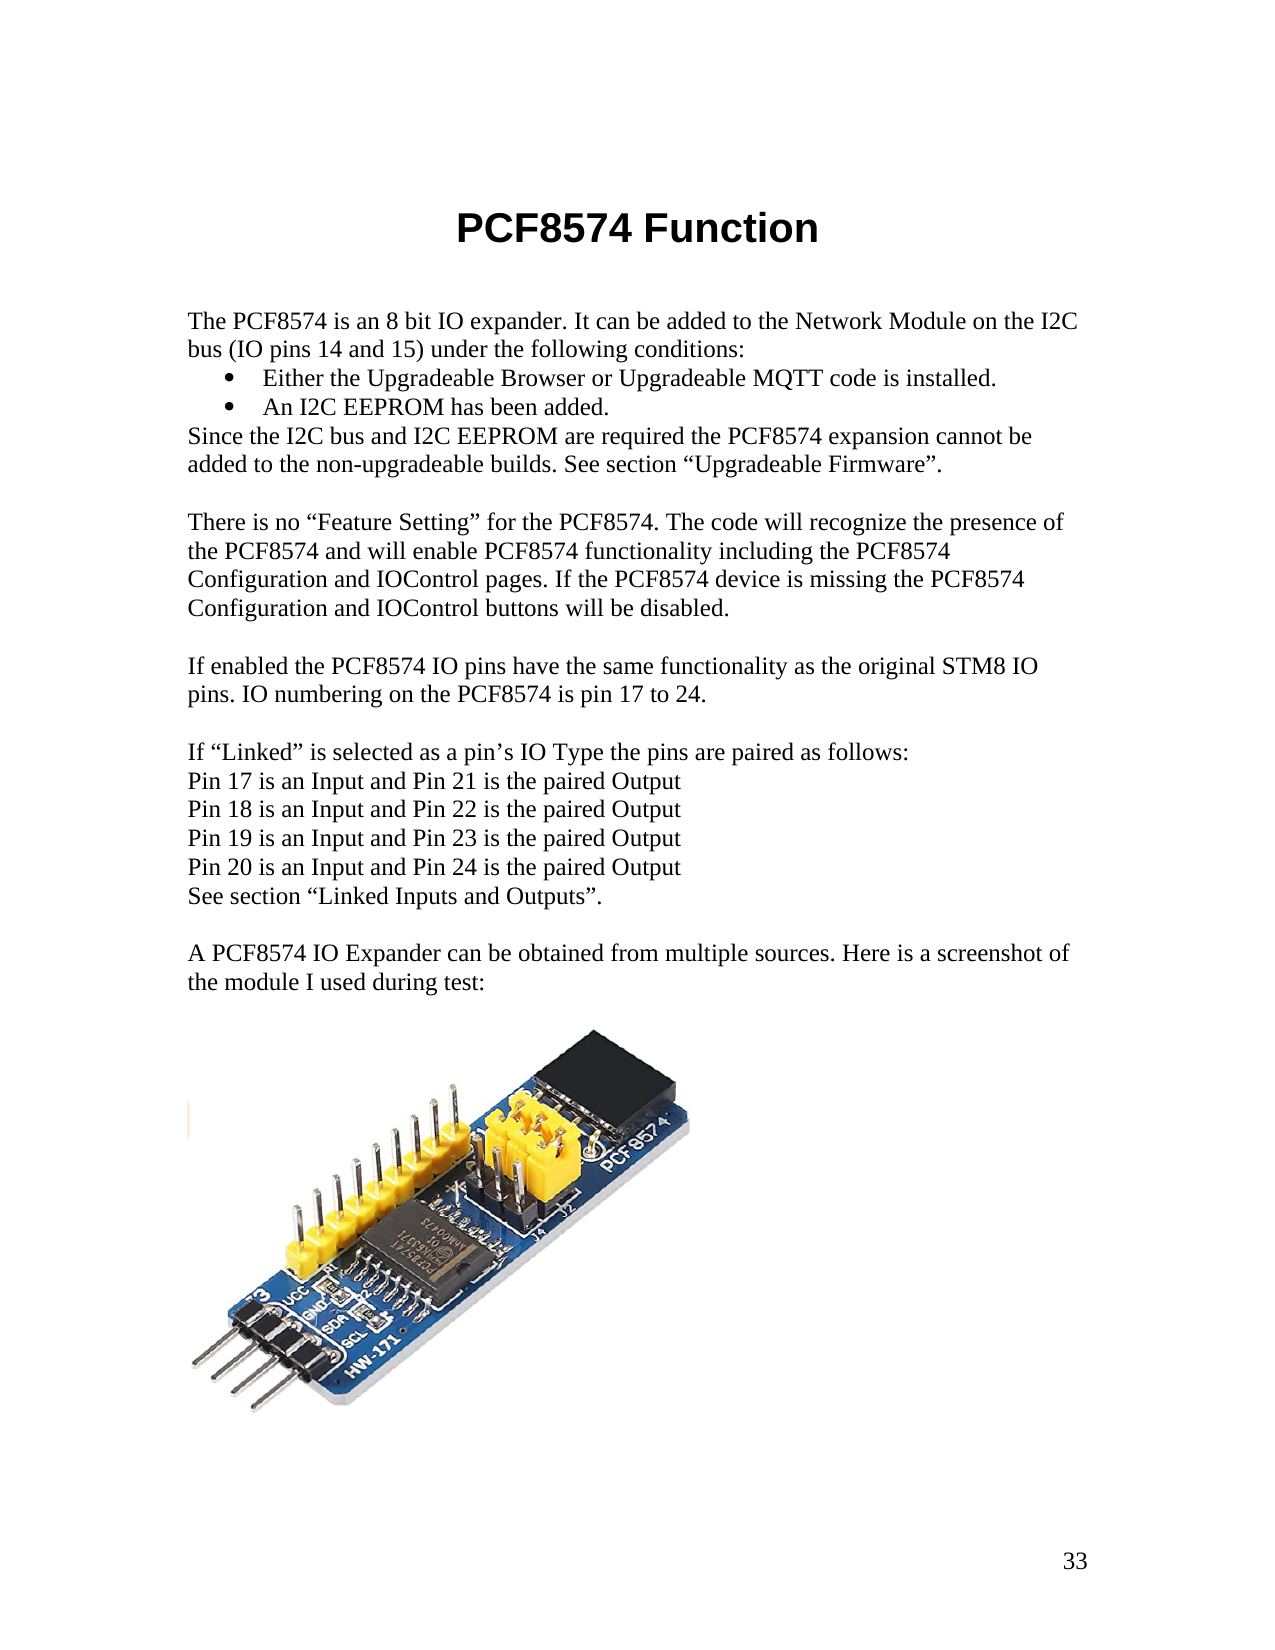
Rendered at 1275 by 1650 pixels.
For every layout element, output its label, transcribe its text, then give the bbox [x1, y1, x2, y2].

text Pin 17 is an Input and Pin 21 is the paired Output [187, 766, 1087, 794]
text If “Linked” is selected as a pin’s IO Type the pins are paired as follows: [187, 737, 1087, 766]
picture [187, 1024, 694, 1433]
text See section “Linked Inputs and Outputs”. [187, 881, 1087, 909]
text The PCF8574 is an 8 bit IO expander. It can be added to the Network Module on the I2C bus (IO pins 14 and 15) under the following conditions: [187, 306, 1087, 363]
list Either the Upgradeable Browser or Upgradeable MQTT code is installed. [225, 363, 1087, 392]
text If enabled the PCF8574 IO pins have the same functionality as the original STM8 IO pins. IO numbering on the PCF8574 is pin 17 to 24. [187, 651, 1087, 708]
text Pin 20 is an Input and Pin 24 is the paired Output [187, 852, 1087, 881]
text A PCF8574 IO Expander can be obtained from multiple sources. Here is a screenshot of the module I used during test: [187, 938, 1087, 996]
list An I2C EEPROM has been added. [225, 392, 1087, 421]
text Since the I2C bus and I2C EEPROM are required the PCF8574 expansion cannot be added to the non-upgradeable builds. See section “Upgradeable Firmware”. [187, 421, 1087, 478]
text Pin 18 is an Input and Pin 22 is the paired Output [187, 794, 1087, 823]
subtitle PCF8574 Function [187, 204, 1087, 252]
text Pin 19 is an Input and Pin 23 is the paired Output [187, 823, 1087, 852]
text There is no “Feature Setting” for the PCF8574. The code will recognize the presence of the PCF8574 and will enable PCF8574 functionality including the PCF8574 Configuration and IOControl pages. If the PCF8574 device is missing the PCF8574 Configuration and IOControl buttons will be disabled. [187, 507, 1087, 622]
